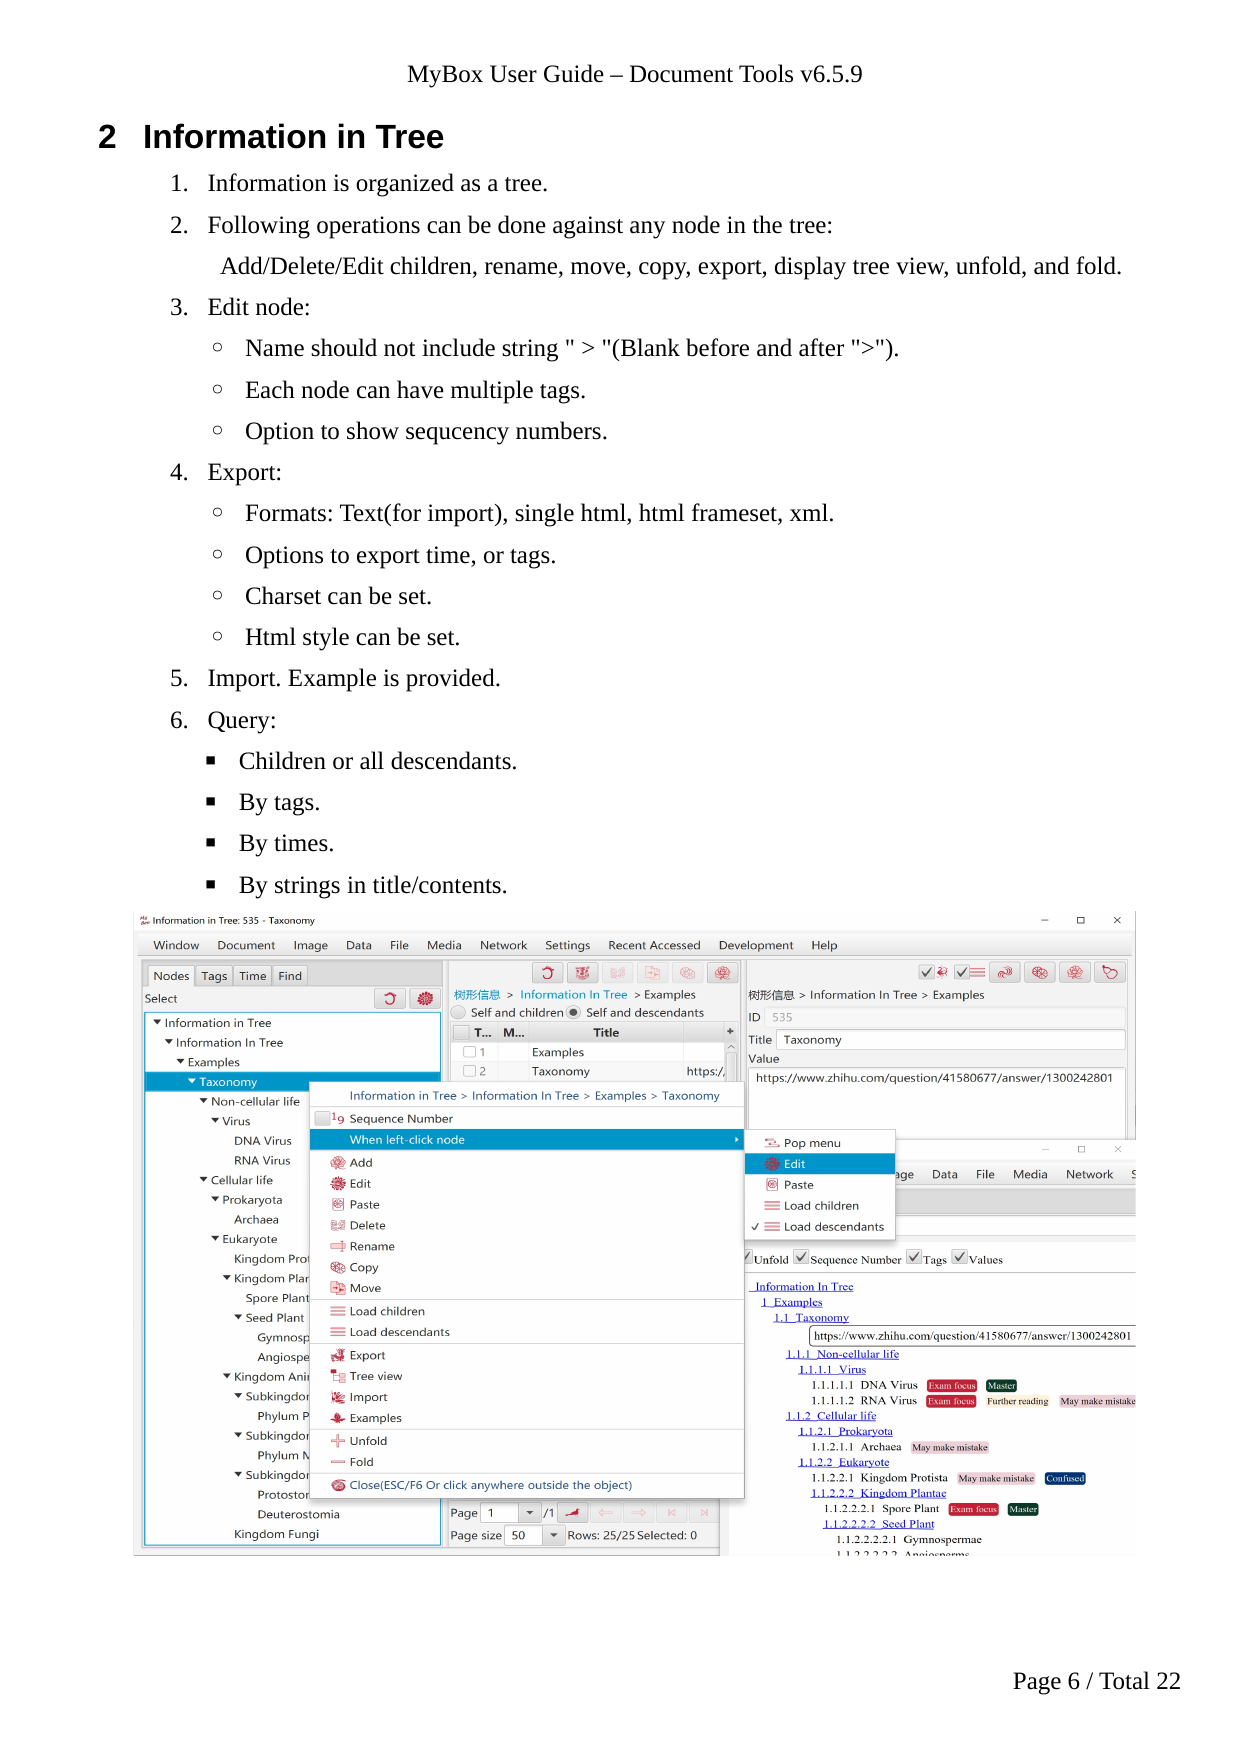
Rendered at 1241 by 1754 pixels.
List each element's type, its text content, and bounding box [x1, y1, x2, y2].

text Add/Delete/Edit children, rename, move, copy, export, display tree view, unfold, and fold. [88, 251, 1181, 280]
list Children or all descendants. [201, 746, 1181, 775]
list Edit node: [170, 292, 1181, 321]
subtitle Information in Tree [88, 117, 1181, 156]
list Information is organized as a tree. [170, 168, 1181, 197]
list Charset can be set. [207, 581, 1181, 610]
list Import. Example is provided. [170, 663, 1181, 692]
list Export: [170, 457, 1181, 486]
list Query: [170, 705, 1181, 733]
list Each node can have multiple tags. [207, 375, 1181, 403]
list Option to show sequcency numbers. [207, 416, 1181, 445]
list By strings in title/contents. [201, 870, 1181, 898]
list Options to export time, or tags. [207, 540, 1181, 568]
list Name should not include string " > "(Blank before and after ">"). [207, 333, 1181, 362]
list Following operations can be done against any node in the tree: [170, 210, 1181, 238]
picture [133, 911, 1136, 1556]
list Formats: Text(for import), single html, html frameset, xml. [207, 498, 1181, 527]
list By tags. [201, 787, 1181, 816]
list Html style can be set. [207, 622, 1181, 651]
list By times. [201, 828, 1181, 857]
